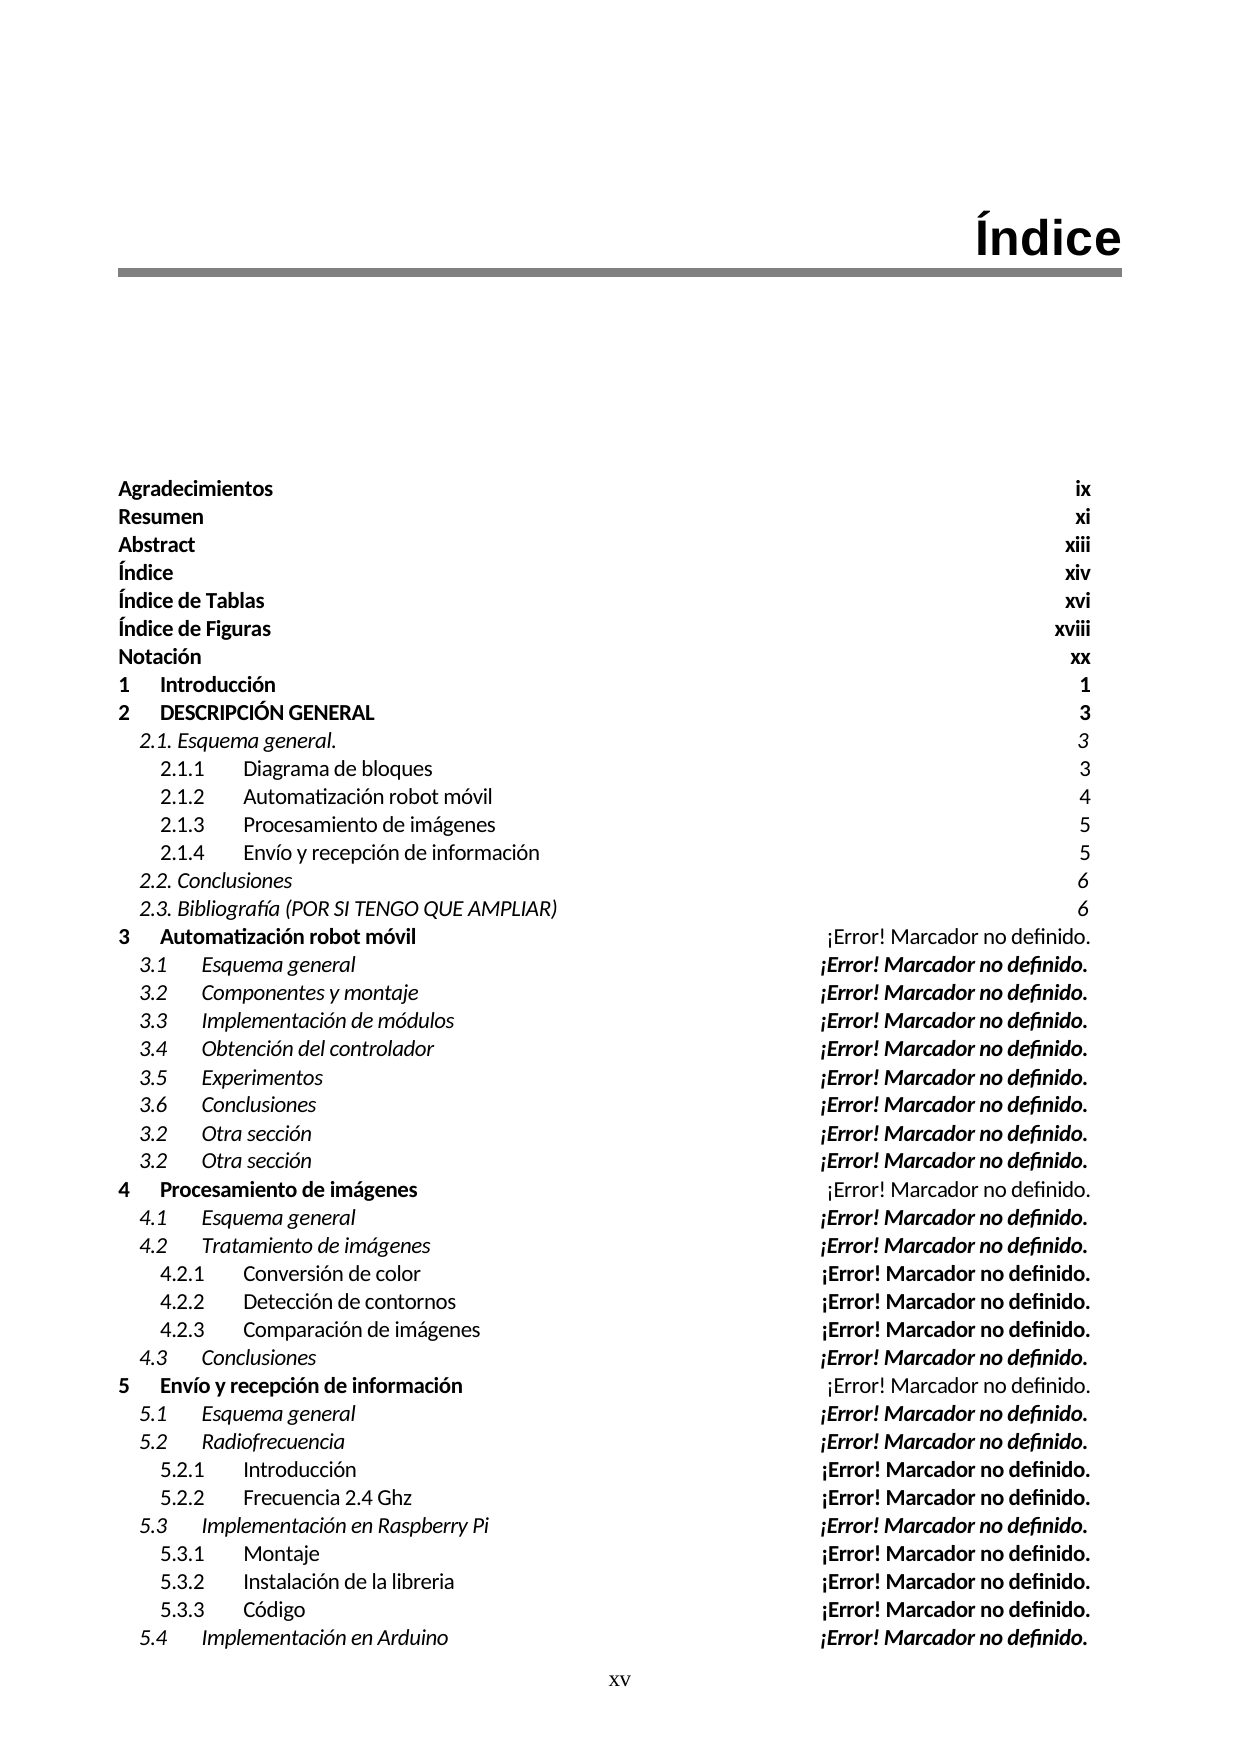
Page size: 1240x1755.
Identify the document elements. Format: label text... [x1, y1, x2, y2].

text 1 Introducción 1 [118, 670, 1121, 698]
text Índice [118, 208, 1122, 268]
text 5.3.2 Instalación de la libreria ¡Error! Marcador no definido. [160, 1567, 1121, 1595]
text Índice de Figuras xviii [118, 614, 1121, 642]
text Índice de Tablas xvi [118, 586, 1121, 614]
text Notación xx [118, 642, 1121, 670]
text 2.3. Bibliografía (POR SI TENGO QUE AMPLIAR) 6 [139, 894, 1121, 922]
text 3.2 Otra sección ¡Error! Marcador no definido. [139, 1119, 1121, 1147]
text 4.2.3 Comparación de imágenes ¡Error! Marcador no definido. [160, 1315, 1121, 1343]
text 4.2 Tratamiento de imágenes ¡Error! Marcador no definido. [139, 1231, 1121, 1259]
text 5.2.2 Frecuencia 2.4 Ghz ¡Error! Marcador no definido. [160, 1483, 1121, 1511]
text Abstract xiii [118, 530, 1121, 558]
text 5.3.3 Código ¡Error! Marcador no definido. [160, 1595, 1121, 1623]
text 2.2. Conclusiones 6 [139, 866, 1121, 894]
text 3 Automatización robot móvil ¡Error! Marcador no definido. [118, 922, 1121, 951]
text 3.4 Obtención del controlador ¡Error! Marcador no definido. [139, 1034, 1121, 1063]
text 3.5 Experimentos ¡Error! Marcador no definido. [139, 1063, 1121, 1091]
text 5.2 Radiofrecuencia ¡Error! Marcador no definido. [139, 1427, 1121, 1455]
text 2.1.2 Automatización robot móvil 4 [160, 782, 1121, 810]
text Índice xiv [118, 558, 1121, 586]
text 3.3 Implementación de módulos ¡Error! Marcador no definido. [139, 1007, 1121, 1034]
text 5.3 Implementación en Raspberry Pi ¡Error! Marcador no definido. [139, 1511, 1121, 1539]
text 3.2 Componentes y montaje ¡Error! Marcador no definido. [139, 978, 1121, 1007]
text 4.1 Esquema general ¡Error! Marcador no definido. [139, 1203, 1121, 1231]
text Resumen xi [118, 502, 1121, 530]
text 5.1 Esquema general ¡Error! Marcador no definido. [139, 1399, 1121, 1427]
text 4.3 Conclusiones ¡Error! Marcador no definido. [139, 1343, 1121, 1371]
text 5.4 Implementación en Arduino ¡Error! Marcador no definido. [139, 1623, 1121, 1651]
text 2.1. Esquema general. 3 [139, 726, 1121, 754]
text 3.2 Otra sección ¡Error! Marcador no definido. [139, 1147, 1121, 1175]
text 4 Procesamiento de imágenes ¡Error! Marcador no definido. [118, 1175, 1121, 1203]
text 5.3.1 Montaje ¡Error! Marcador no definido. [160, 1539, 1121, 1567]
text 4.2.2 Detección de contornos ¡Error! Marcador no definido. [160, 1287, 1121, 1315]
text 3.1 Esquema general ¡Error! Marcador no definido. [139, 951, 1121, 978]
text 3.6 Conclusiones ¡Error! Marcador no definido. [139, 1091, 1121, 1119]
text 2 DESCRIPCIÓN GENERAL 3 [118, 698, 1121, 726]
text Agradecimientos ix [118, 474, 1121, 502]
text 5.2.1 Introducción ¡Error! Marcador no definido. [160, 1455, 1121, 1483]
text 5 Envío y recepción de información ¡Error! Marcador no definido. [118, 1371, 1121, 1399]
text 2.1.4 Envío y recepción de información 5 [160, 838, 1121, 866]
text 2.1.1 Diagrama de bloques 3 [160, 754, 1121, 782]
text 4.2.1 Conversión de color ¡Error! Marcador no definido. [160, 1259, 1121, 1287]
text 2.1.3 Procesamiento de imágenes 5 [160, 810, 1121, 838]
